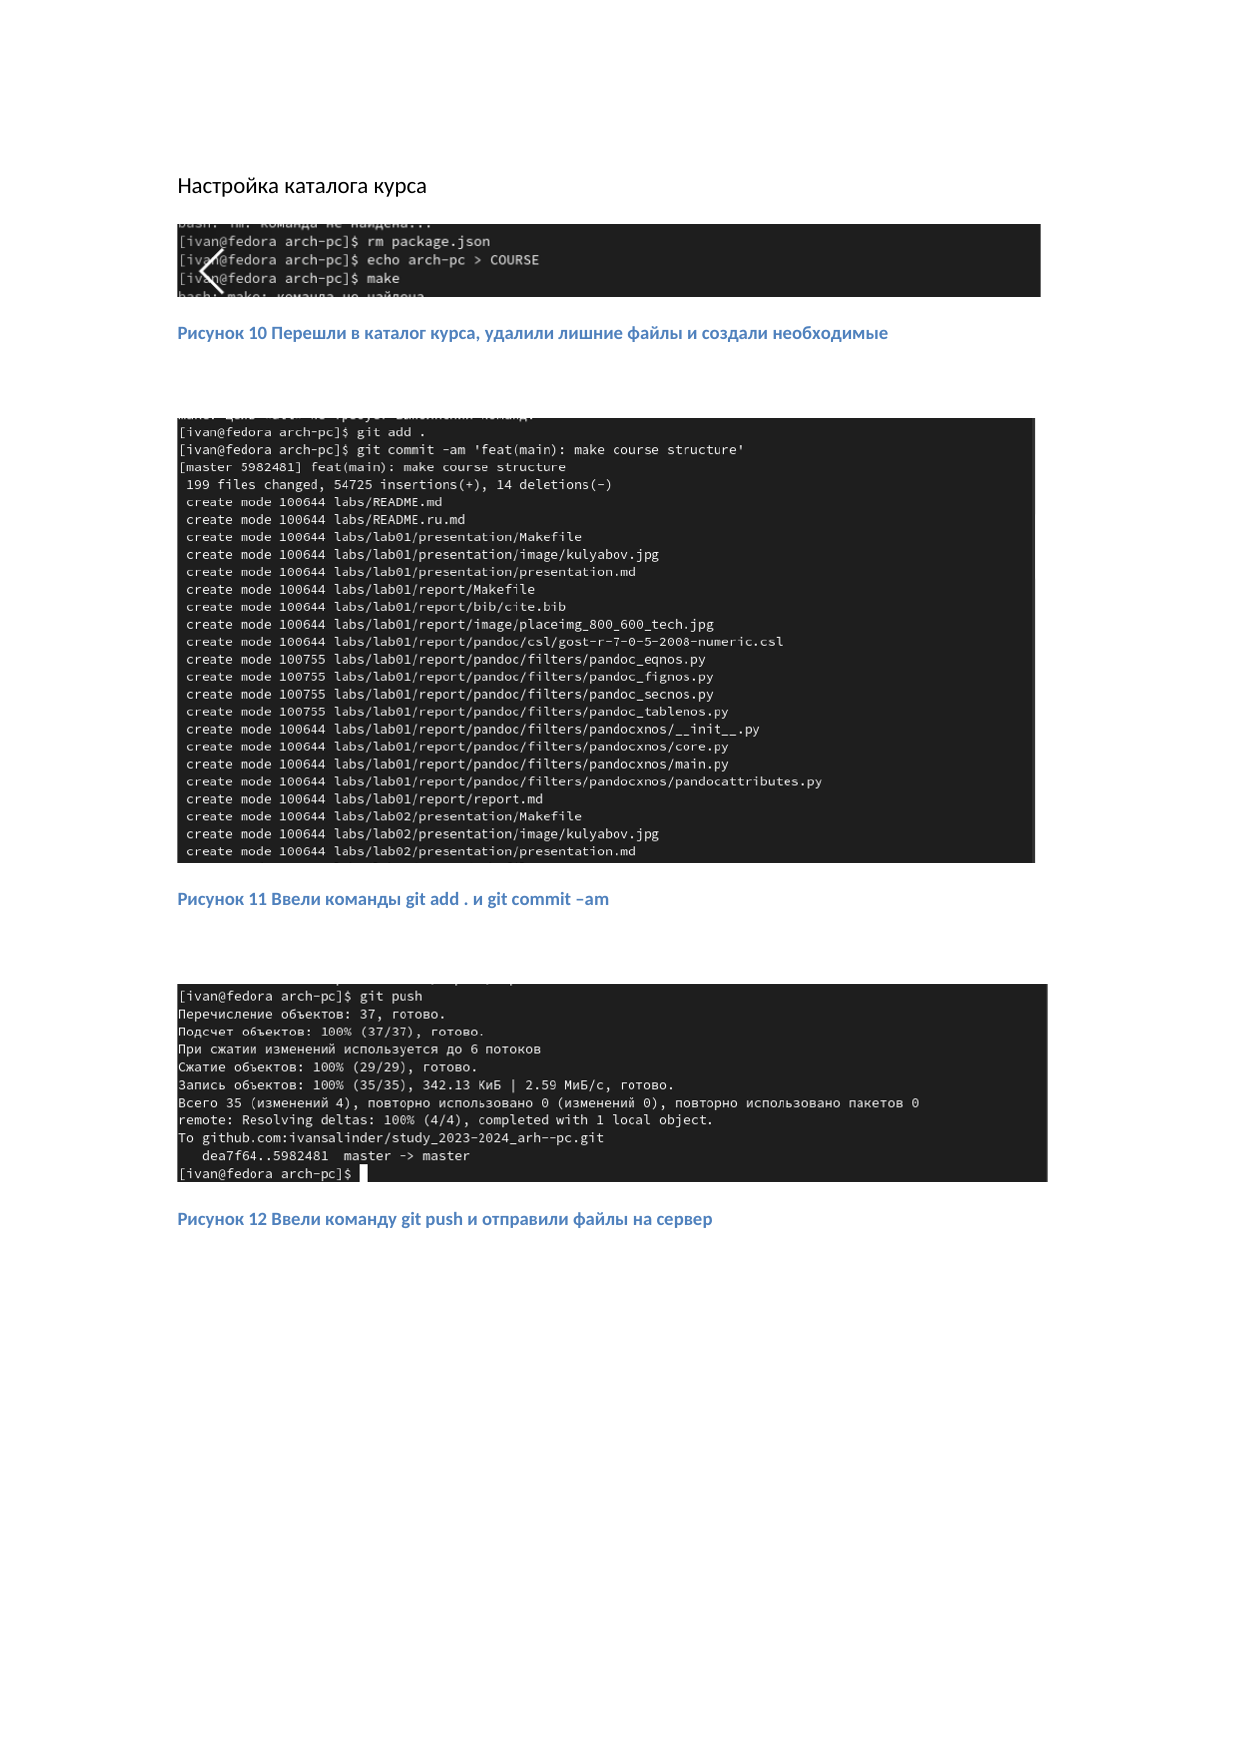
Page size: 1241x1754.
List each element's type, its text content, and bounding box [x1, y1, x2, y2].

text Рисунок 10 Перешли в каталог курса, удалили лишние файлы и создали необходимые [177, 321, 1152, 344]
text Рисунок 12 Ввели команду git push и отправили файлы на сервер [177, 1207, 1152, 1230]
text Рисунок 11 Ввели команды git add . и git commit –am [177, 888, 1152, 911]
text Настройка каталога курса [177, 171, 1152, 199]
